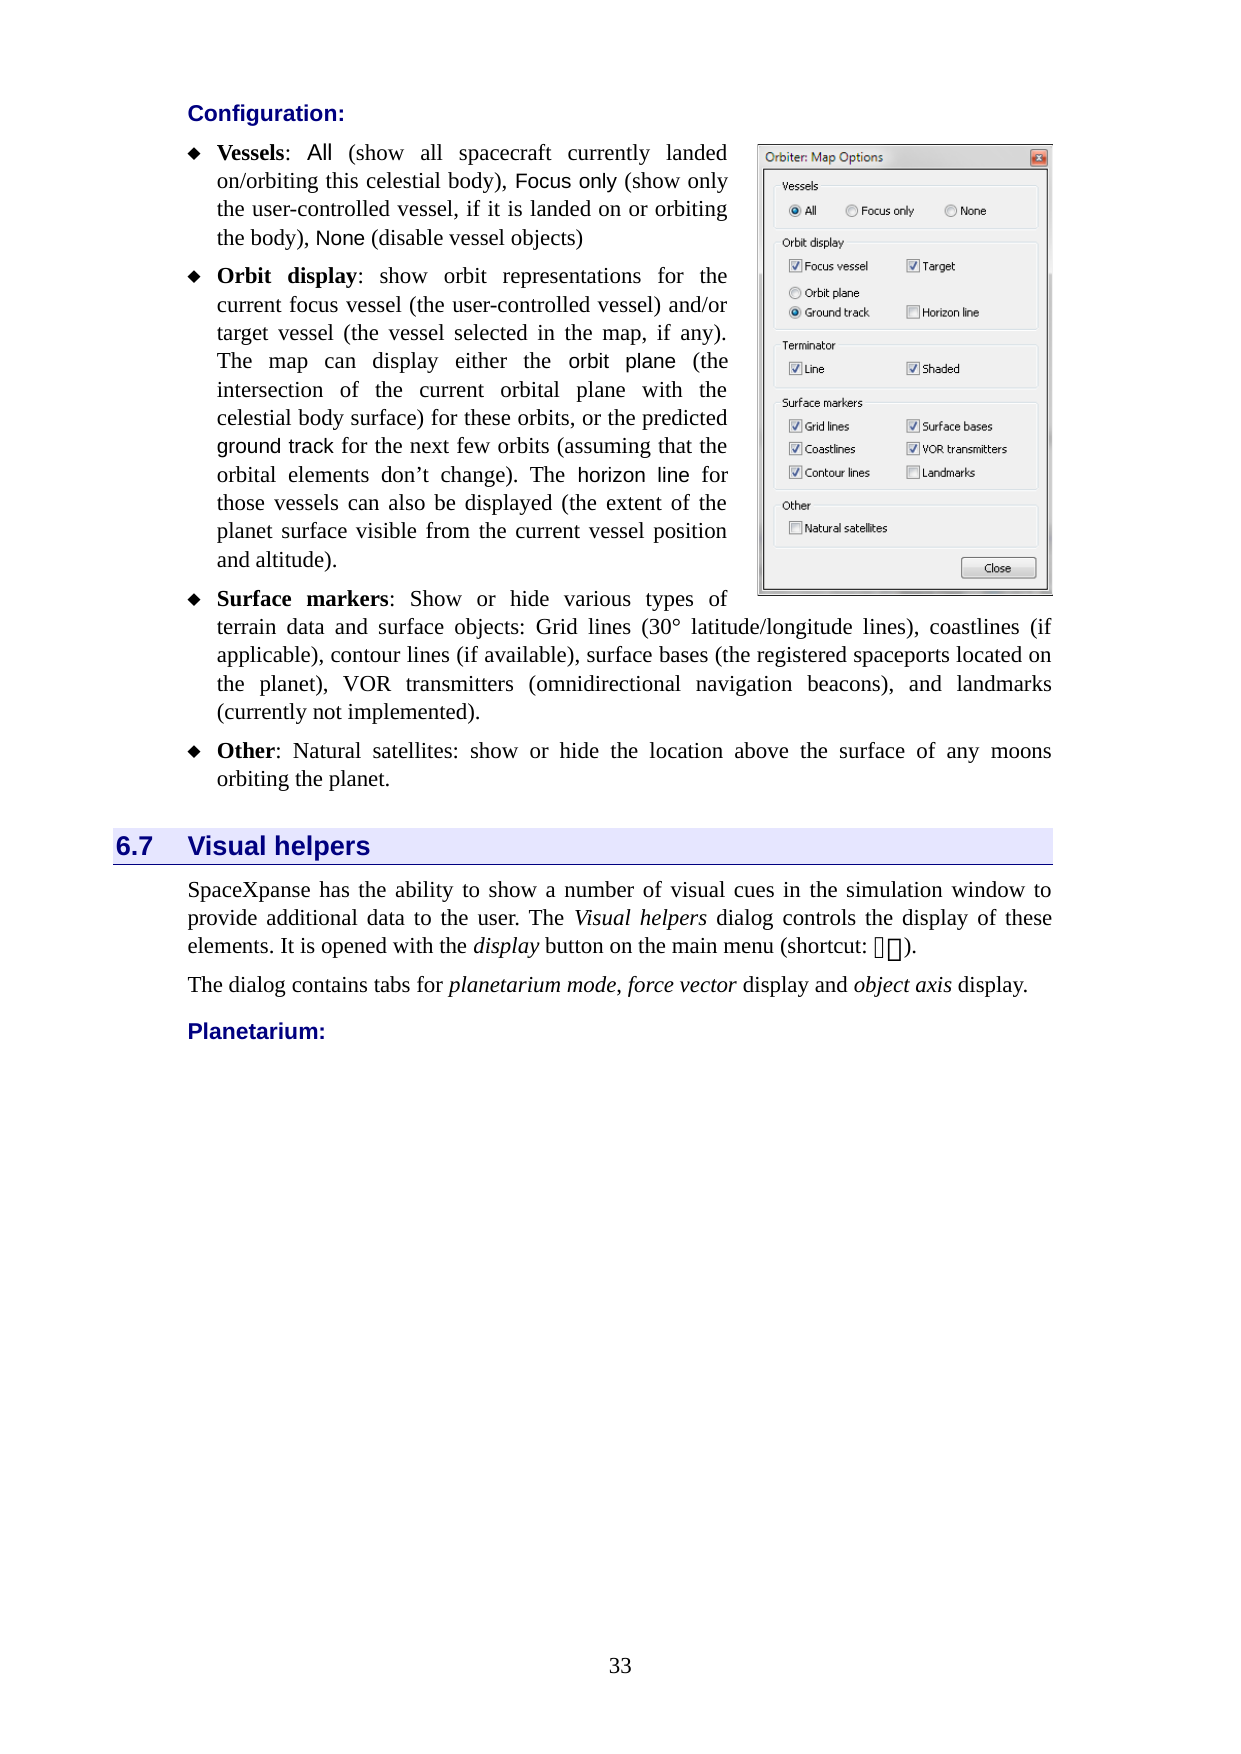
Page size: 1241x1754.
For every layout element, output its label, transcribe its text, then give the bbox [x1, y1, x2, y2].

list Orbit display: show orbit representations for the current focus vessel (the user-controlled vessel) and/or target vessel (the vessel selected in the map, if any). The map can display either the orbit plane (the intersection of the current orbital plane with the celestial body surface) for these orbits, or the predicted ground track for the next few orbits (assuming that the orbital elements don’t change). The horizon line for those vessels can also be displayed (the extent of the planet surface visible from the current vessel position and altitude). [187, 261, 757, 573]
text The dialog contains tabs for planetarium mode, force vector display and object axis display. [187, 970, 1053, 998]
list Other: Natural satellites: show or hide the location above the surface of any moons orbiting the planet. [187, 736, 1053, 793]
text SpaceXpanse has the ability to show a number of visual cues in the simulation window to provide additional data to the user. The Visual helpers dialog controls the display of these elements. It is opened with the display button on the main menu (shortcut: ). [187, 874, 1053, 959]
list Vessels: All (show all spacecraft currently landed on/orbiting this celestial body), Focus only (show only the user-controlled vessel, if it is landed on or orbiting the body), None (disable vessel objects) [187, 137, 1053, 251]
picture [757, 144, 1053, 596]
subtitle Planetarium: [187, 1018, 1053, 1044]
subtitle Configuration: [187, 100, 1053, 127]
list Surface markers: Show or hide various types of terrain data and surface objects: Grid lines (30° latitude/longitude lines), coastlines (if applicable), contour lines (if available), surface bases (the registered spaceports located on the planet), VOR transmitters (omnidirectional navigation beacons), and landmarks (currently not implemented). [187, 584, 1053, 725]
subtitle Visual helpers [113, 828, 1053, 864]
